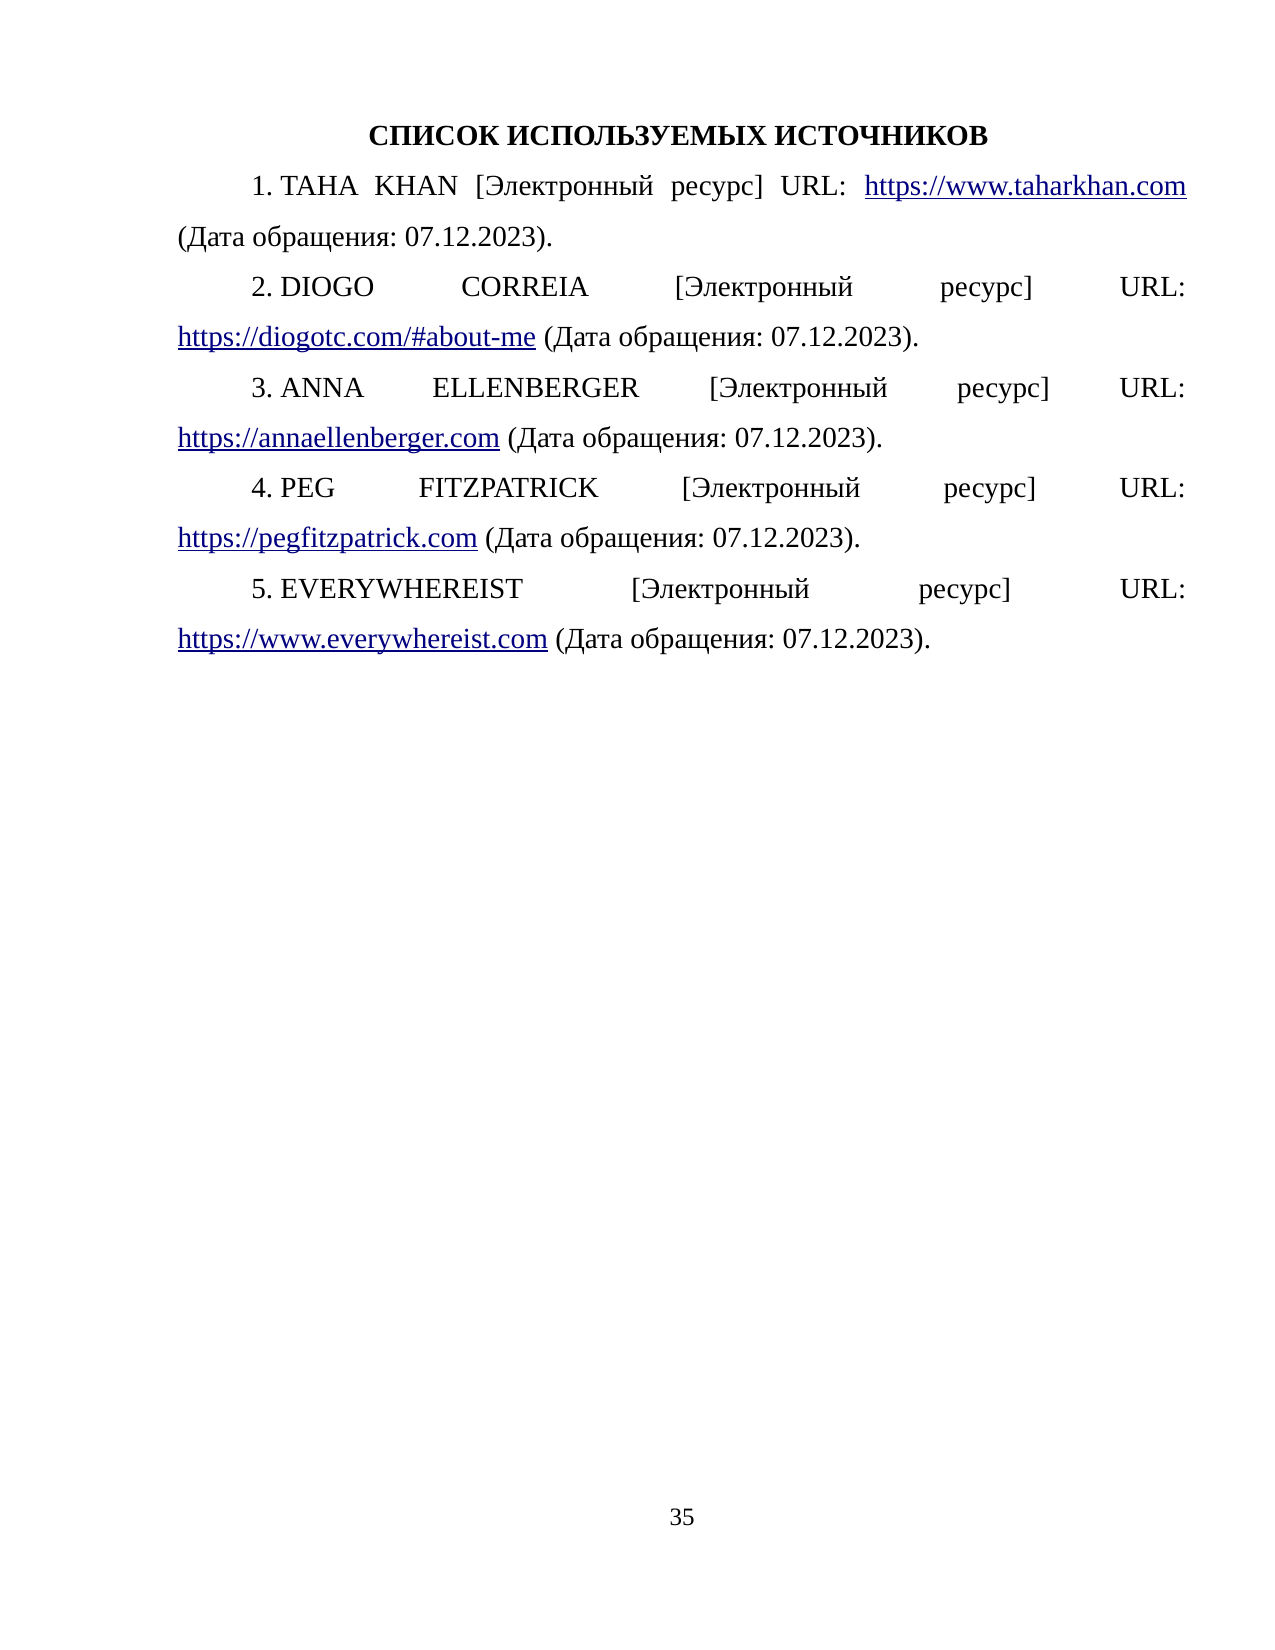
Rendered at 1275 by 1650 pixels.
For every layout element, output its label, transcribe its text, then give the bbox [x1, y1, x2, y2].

list ANNA ELLENBERGER [Электронный ресурс] URL: https://annaellenberger.com (Дата обращения: 07.12.2023). [177, 370, 1186, 453]
list PEG FITZPATRICK [Электронный ресурс] URL: https://pegfitzpatrick.com (Дата обращения: 07.12.2023). [177, 470, 1186, 554]
list TAHA KHAN [Электронный ресурс] URL: https://www.taharkhan.com (Дата обращения: 07.12.2023). [177, 168, 1186, 252]
text СПИСОК ИСПОЛЬЗУЕМЫХ ИСТОЧНИКОВ [177, 118, 1186, 152]
list DIOGO CORREIA [Электронный ресурс] URL: https://diogotc.com/#about-me (Дата обращения: 07.12.2023). [177, 269, 1186, 353]
list EVERYWHEREIST [Электронный ресурс] URL: https://www.everywhereist.com (Дата обращения: 07.12.2023). [177, 571, 1186, 655]
